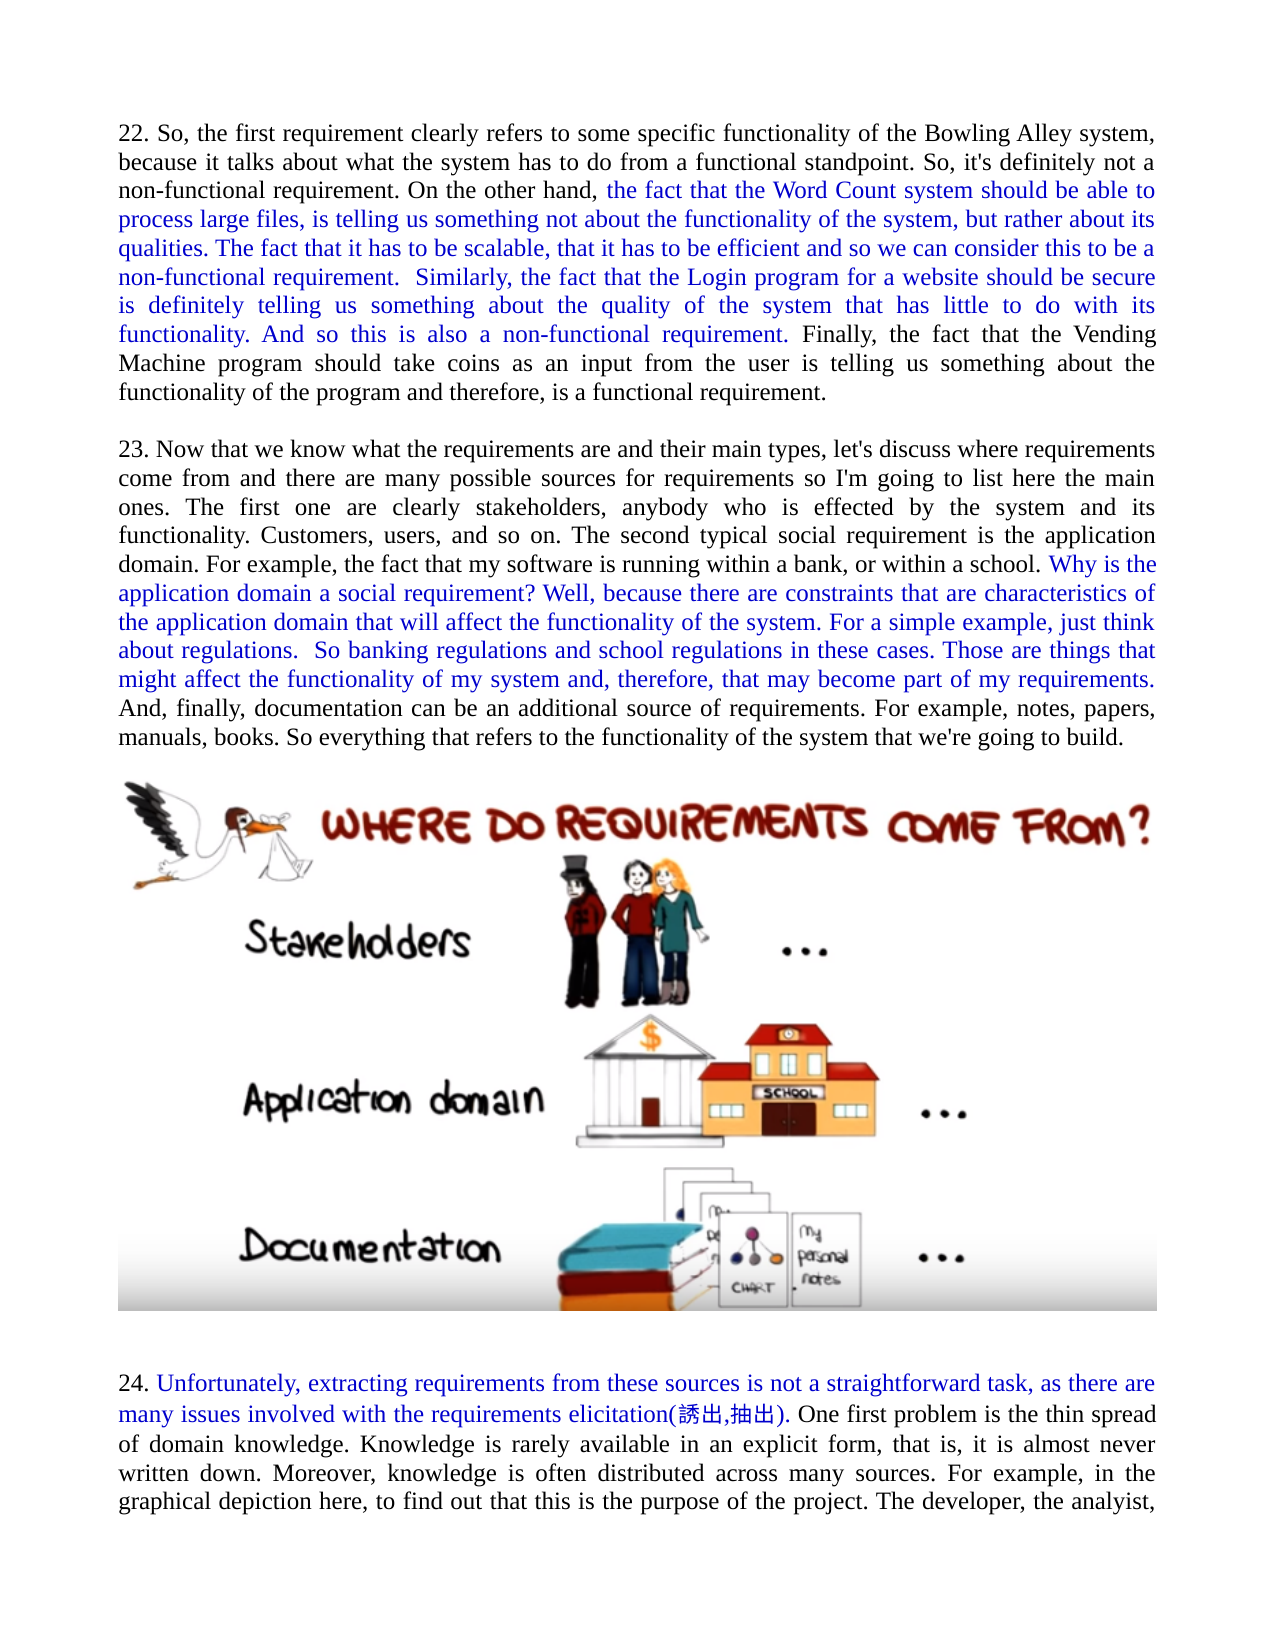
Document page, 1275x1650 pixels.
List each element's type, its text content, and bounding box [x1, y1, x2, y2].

text 24. Unfortunately, extracting requirements from these sources is not a straightforward task, as there are many issues involved with the requirements elicitation(誘出,抽出). One first problem is the thin spread of domain knowledge. Knowledge is rarely available in an explicit form, that is, it is almost never written down. Moreover, knowledge is often distributed across many sources. For example, in the graphical depiction here, to find out that this is the purpose of the project. The developer, the analyist, [118, 1368, 1157, 1515]
picture [118, 779, 1157, 1311]
text 22. So, the first requirement clearly refers to some specific functionality of the Bowling Alley system, because it talks about what the system has to do from a functional standpoint. So, it's definitely not a non-functional requirement. On the other hand, the fact that the Word Count system should be able to process large files, is telling us something not about the functionality of the system, but rather about its qualities. The fact that it has to be scalable, that it has to be efficient and so we can consider this to be a non-functional requirement. Similarly, the fact that the Login program for a website should be secure is definitely telling us something about the quality of the system that has little to do with its functionality. And so this is also a non-functional requirement. Finally, the fact that the Vending Machine program should take coins as an input from the user is telling us something about the functionality of the program and therefore, is a functional requirement. [118, 118, 1157, 406]
text 23. Now that we know what the requirements are and their main types, let's discuss where requirements come from and there are many possible sources for requirements so I'm going to list here the main ones. The first one are clearly stakeholders, anybody who is effected by the system and its functionality. Customers, users, and so on. The second typical social requirement is the application domain. For example, the fact that my software is running within a bank, or within a school. Why is the application domain a social requirement? Well, because there are constraints that are characteristics of the application domain that will affect the functionality of the system. For a simple example, just think about regulations. So banking regulations and school regulations in these cases. Those are things that might affect the functionality of my system and, therefore, that may become part of my requirements. And, finally, documentation can be an additional source of requirements. For example, notes, papers, manuals, books. So everything that refers to the functionality of the system that we're going to build. [118, 434, 1157, 751]
